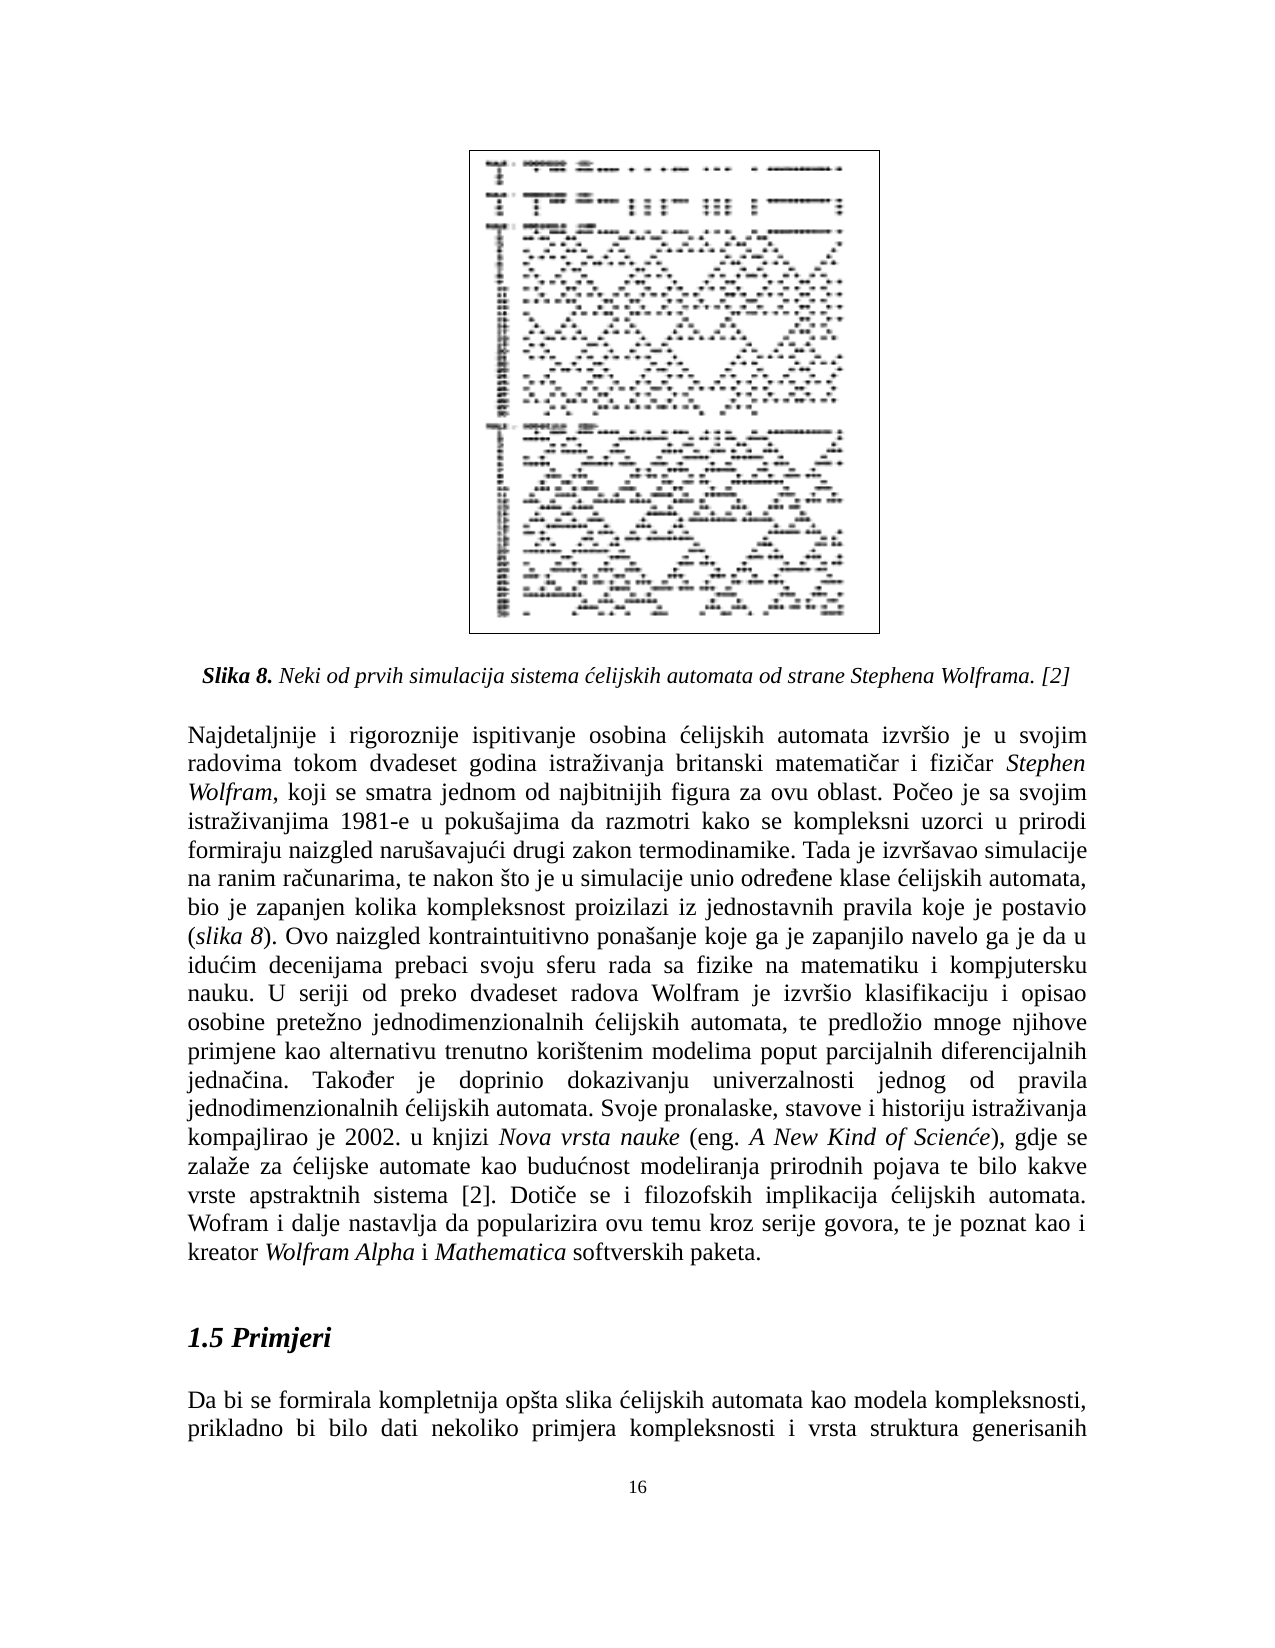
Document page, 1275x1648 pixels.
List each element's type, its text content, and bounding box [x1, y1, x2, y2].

subtitle 1.5 Primjeri [187, 1320, 1088, 1353]
text Najdetaljnije i rigoroznije ispitivanje osobina ćelijskih automata izvršio je u svojim radovima tokom dvadeset godina istraživanja britanski matematičar i fizičar Stephen Wolfram, koji se smatra jednom od najbitnijih figura za ovu oblast. Počeo je sa svojim istraživanjima 1981-e u pokušajima da razmotri kako se kompleksni uzorci u prirodi formiraju naizgled narušavajući drugi zakon termodinamike. Tada je izvršavao simulacije na ranim računarima, te nakon što je u simulacije unio određene klase ćelijskih automata, bio je zapanjen kolika kompleksnost proizilazi iz jednostavnih pravila koje je postavio (slika 8). Ovo naizgled kontraintuitivno ponašanje koje ga je zapanjilo navelo ga je da u idućim decenijama prebaci svoju sferu rada sa fizike na matematiku i kompjutersku nauku. U seriji od preko dvadeset radova Wolfram je izvršio klasifikaciju i opisao osobine pretežno jednodimenzionalnih ćelijskih automata, te predložio mnoge njihove primjene kao alternativu trenutno korištenim modelima poput parcijalnih diferencijalnih jednačina. Također je doprinio dokazivanju univerzalnosti jednog od pravila jednodimenzionalnih ćelijskih automata. Svoje pronalaske, stavove i historiju istraživanja kompajlirao je 2002. u knjizi Nova vrsta nauke (eng. A New Kind of Scienće), gdje se zalaže za ćelijske automate kao budućnost modeliranja prirodnih pojava te bilo kakve vrste apstraktnih sistema [2]. Dotiče se i filozofskih implikacija ćelijskih automata. Wofram i dalje nastavlja da popularizira ovu temu kroz serije govora, te je poznat kao i kreator Wolfram Alpha i Mathematica softverskih paketa. [187, 720, 1088, 1266]
text Da bi se formirala kompletnija opšta slika ćelijskih automata kao modela kompleksnosti, prikladno bi bilo dati nekoliko primjera kompleksnosti i vrsta struktura generisanih [187, 1385, 1088, 1442]
text Slika 8. Neki od prvih simulacija sistema ćelijskih automata od strane Stephena Wolframa. [2] [190, 662, 1085, 689]
picture [472, 153, 876, 631]
